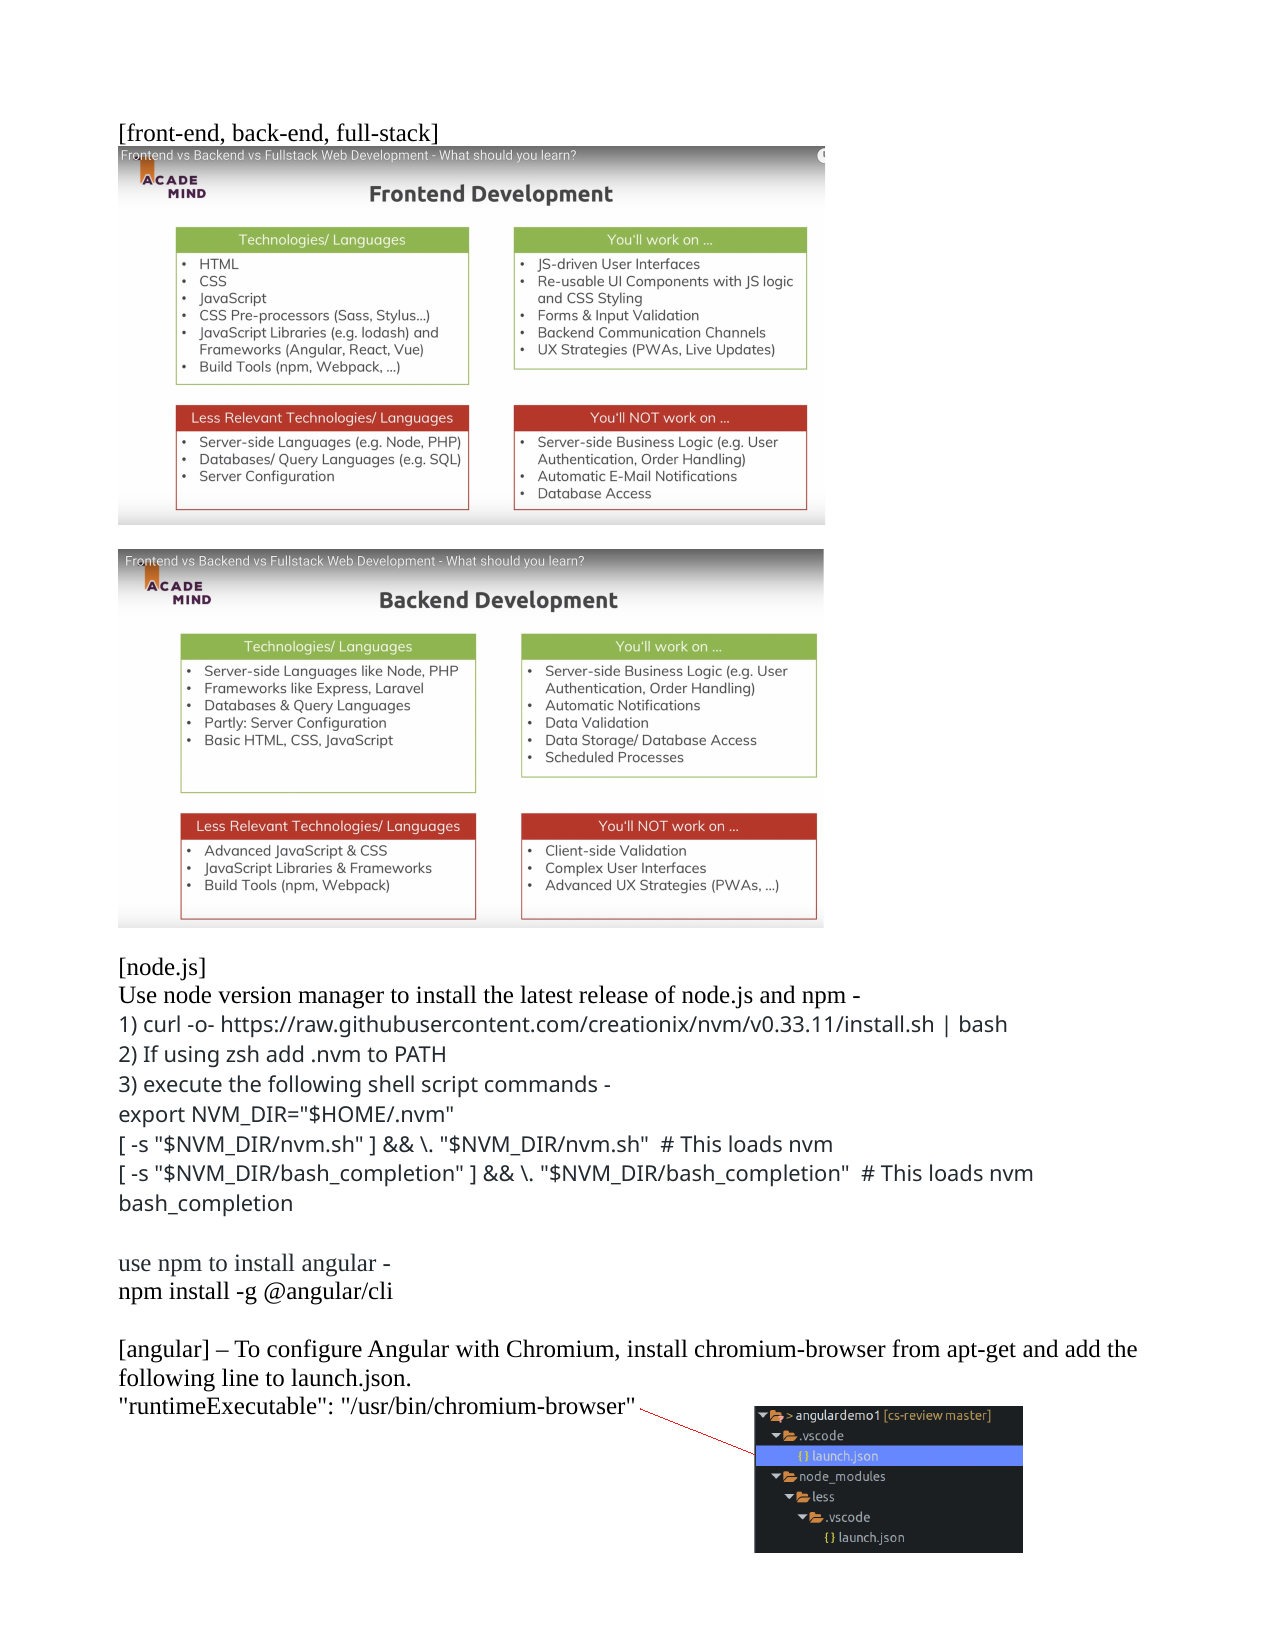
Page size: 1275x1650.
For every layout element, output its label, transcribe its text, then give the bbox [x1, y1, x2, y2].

picture [118, 146, 826, 525]
text [angular] – To configure Angular with Chromium, install chromium-browser from apt-get and add the following line to launch.json. [118, 1334, 1157, 1391]
text export NVM_DIR="$HOME/.nvm" [118, 1099, 1157, 1128]
picture [754, 1406, 1023, 1553]
text [ -s "$NVM_DIR/bash_completion" ] && \. "$NVM_DIR/bash_completion" # This loads nvm bash_completion [118, 1158, 1157, 1218]
text 3) execute the following shell script commands - [118, 1069, 1157, 1099]
text use npm to install angular - [118, 1248, 1157, 1276]
text "runtimeExecutable": "/usr/bin/chromium-browser" [118, 1391, 1157, 1420]
text npm install -g @angular/cli [118, 1276, 1157, 1305]
picture [118, 549, 824, 928]
text [node.js] [118, 952, 1157, 981]
text 1) curl -o- https://raw.githubusercontent.com/creationix/nvm/v0.33.11/install.sh | bash [118, 1009, 1157, 1039]
text 2) If using zsh add .nvm to PATH [118, 1039, 1157, 1069]
text Use node version manager to install the latest release of node.js and npm - [118, 981, 1157, 1009]
text [front-end, back-end, full-stack] [118, 118, 1157, 147]
text [ -s "$NVM_DIR/nvm.sh" ] && \. "$NVM_DIR/nvm.sh" # This loads nvm [118, 1128, 1157, 1158]
